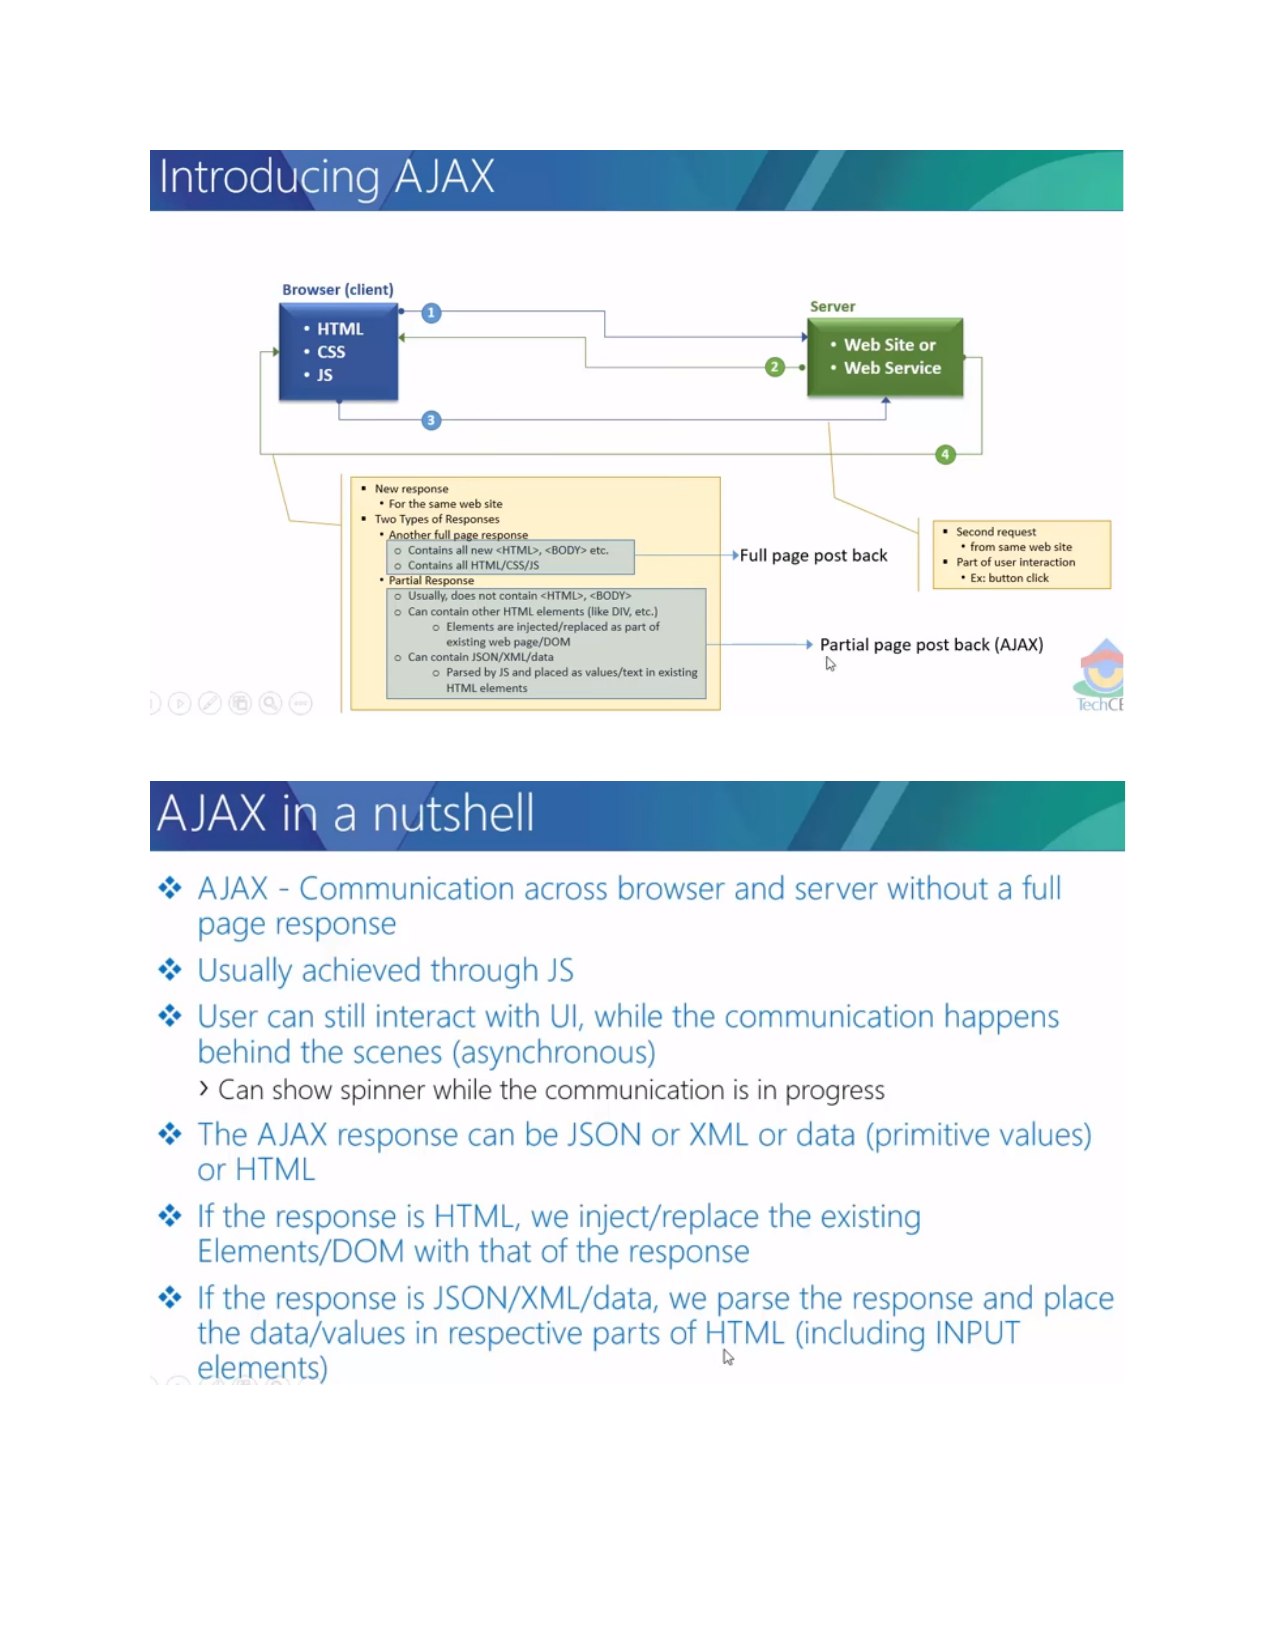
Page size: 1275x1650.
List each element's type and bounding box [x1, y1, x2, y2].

picture [150, 150, 1124, 716]
picture [150, 781, 1125, 1385]
